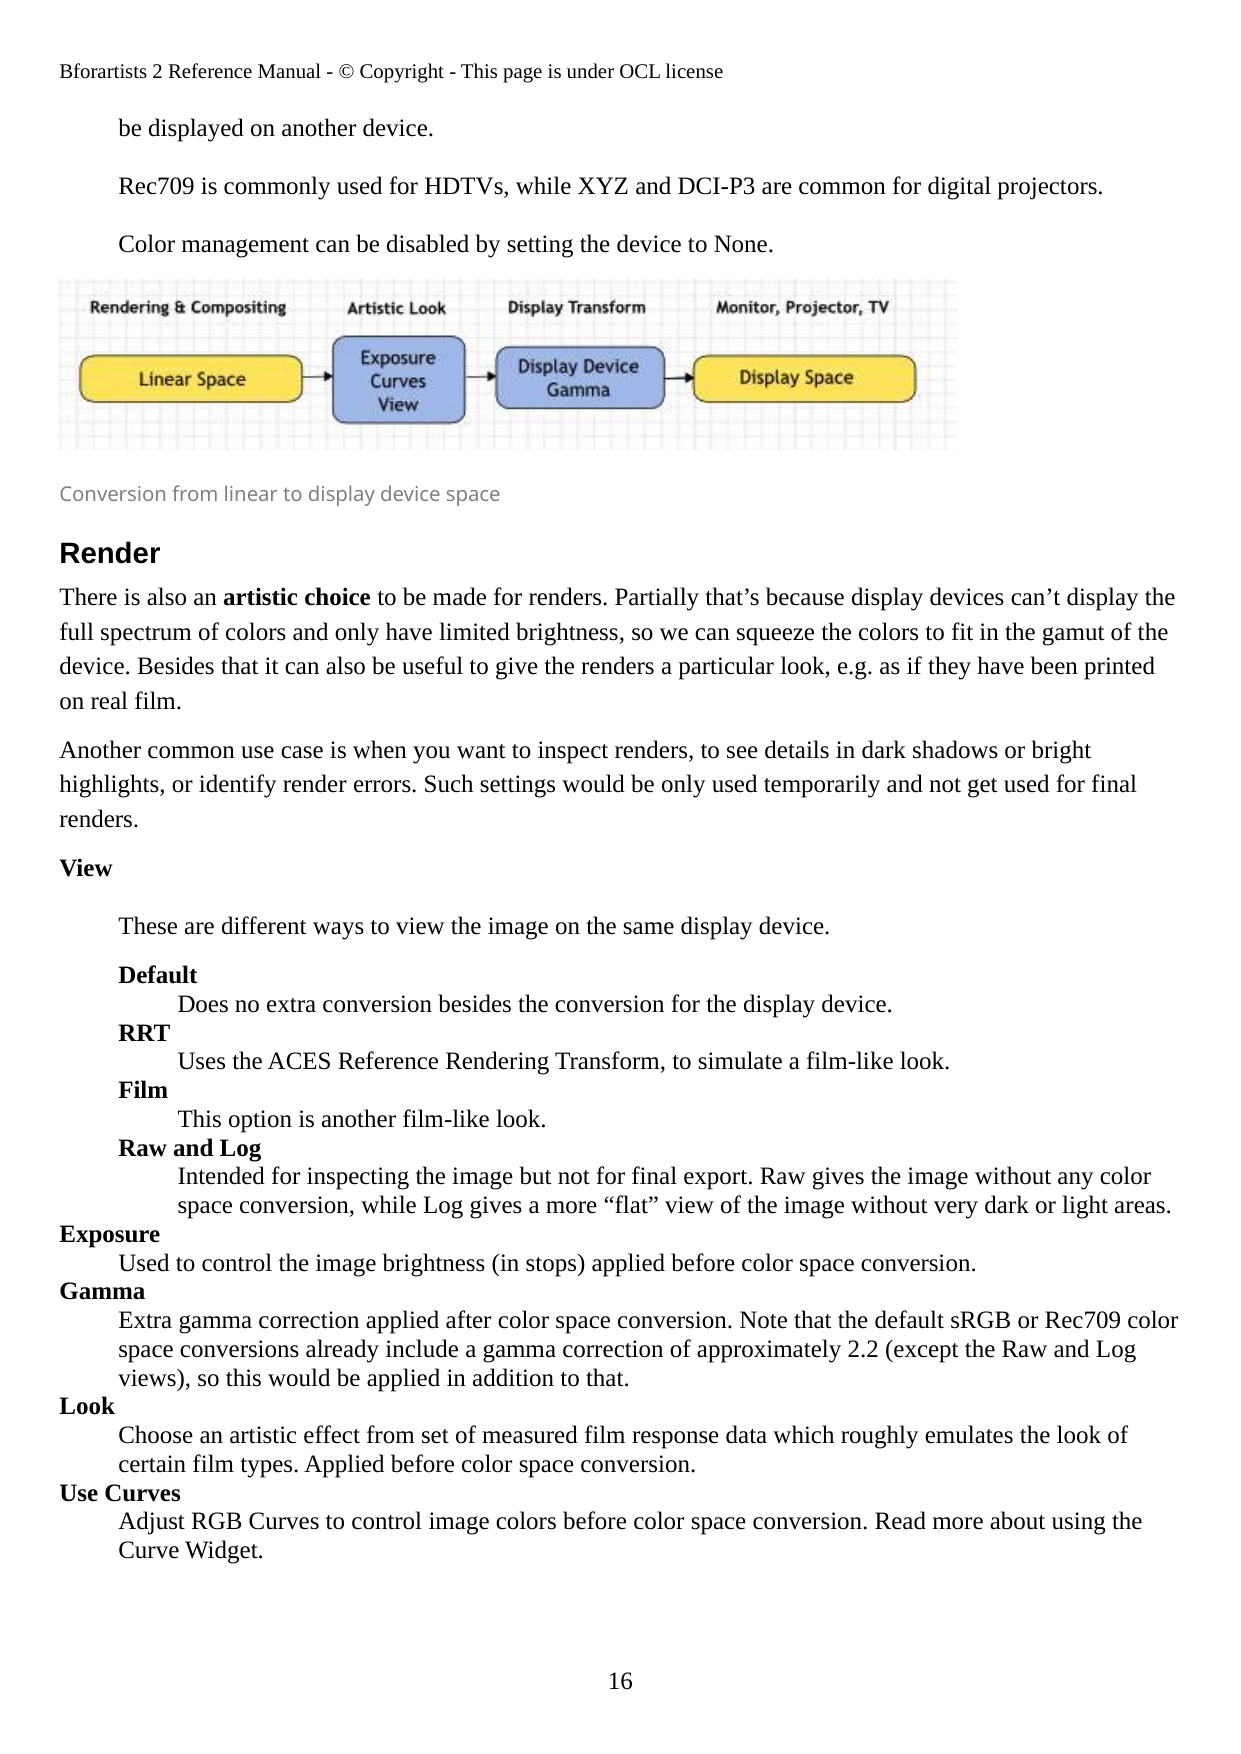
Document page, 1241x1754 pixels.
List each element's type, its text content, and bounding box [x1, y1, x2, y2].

list Uses the ACES Reference Rendering Transform, to simulate a film-like look. [177, 1046, 1181, 1075]
subtitle Use Curves [59, 1478, 1181, 1506]
subtitle Default [118, 960, 1181, 989]
subtitle Film [118, 1075, 1181, 1104]
text Conversion from linear to display device space [59, 476, 1181, 507]
list Intended for inspecting the image but not for final export. Raw gives the image without any color space conversion, while Log gives a more “flat” view of the image without very dark or light areas. [177, 1161, 1181, 1219]
list Does no extra conversion besides the conversion for the display device. [177, 989, 1181, 1018]
subtitle Render [59, 536, 1181, 570]
list Choose an artistic effect from set of measured film response data which roughly emulates the look of certain film types. Applied before color space conversion. [118, 1420, 1181, 1478]
subtitle View [59, 853, 1181, 882]
subtitle Raw and Log [118, 1133, 1181, 1161]
subtitle Gamma [59, 1276, 1181, 1305]
text There is also an artistic choice to be made for renders. Partially that’s because display devices can’t display the full spectrum of colors and only have limited brightness, so we can squeeze the colors to fit in the gamut of the device. Besides that it can also be useful to give the renders a particular look, e.g. as if they have been printed on real film. [59, 582, 1181, 714]
list Extra gamma correction applied after color space conversion. Note that the default sRGB or Rec709 color space conversions already include a gamma correction of approximately 2.2 (except the Raw and Log views), so this would be applied in addition to that. [118, 1305, 1181, 1391]
picture [59, 278, 958, 450]
list Rec709 is commonly used for HDTVs, while XYZ and DCI-P3 are common for digital projectors. [118, 171, 1181, 199]
text These are different ways to view the image on the same display device. [118, 911, 1181, 940]
list be displayed on another device. [118, 113, 1181, 141]
list This option is another film-like look. [177, 1104, 1181, 1133]
text Another common use case is when you want to inspect renders, to see details in dark shadows or bright highlights, or identify render errors. Such settings would be only used temporarily and not get used for final renders. [59, 735, 1181, 833]
subtitle Exposure [59, 1219, 1181, 1248]
list Adjust RGB Curves to control image colors before color space conversion. Read more about using the Curve Widget. [118, 1506, 1181, 1564]
subtitle Look [59, 1391, 1181, 1420]
text Color management can be disabled by setting the device to None. [118, 229, 1181, 258]
subtitle RRT [118, 1018, 1181, 1046]
list Used to control the image brightness (in stops) applied before color space conversion. [118, 1248, 1181, 1276]
